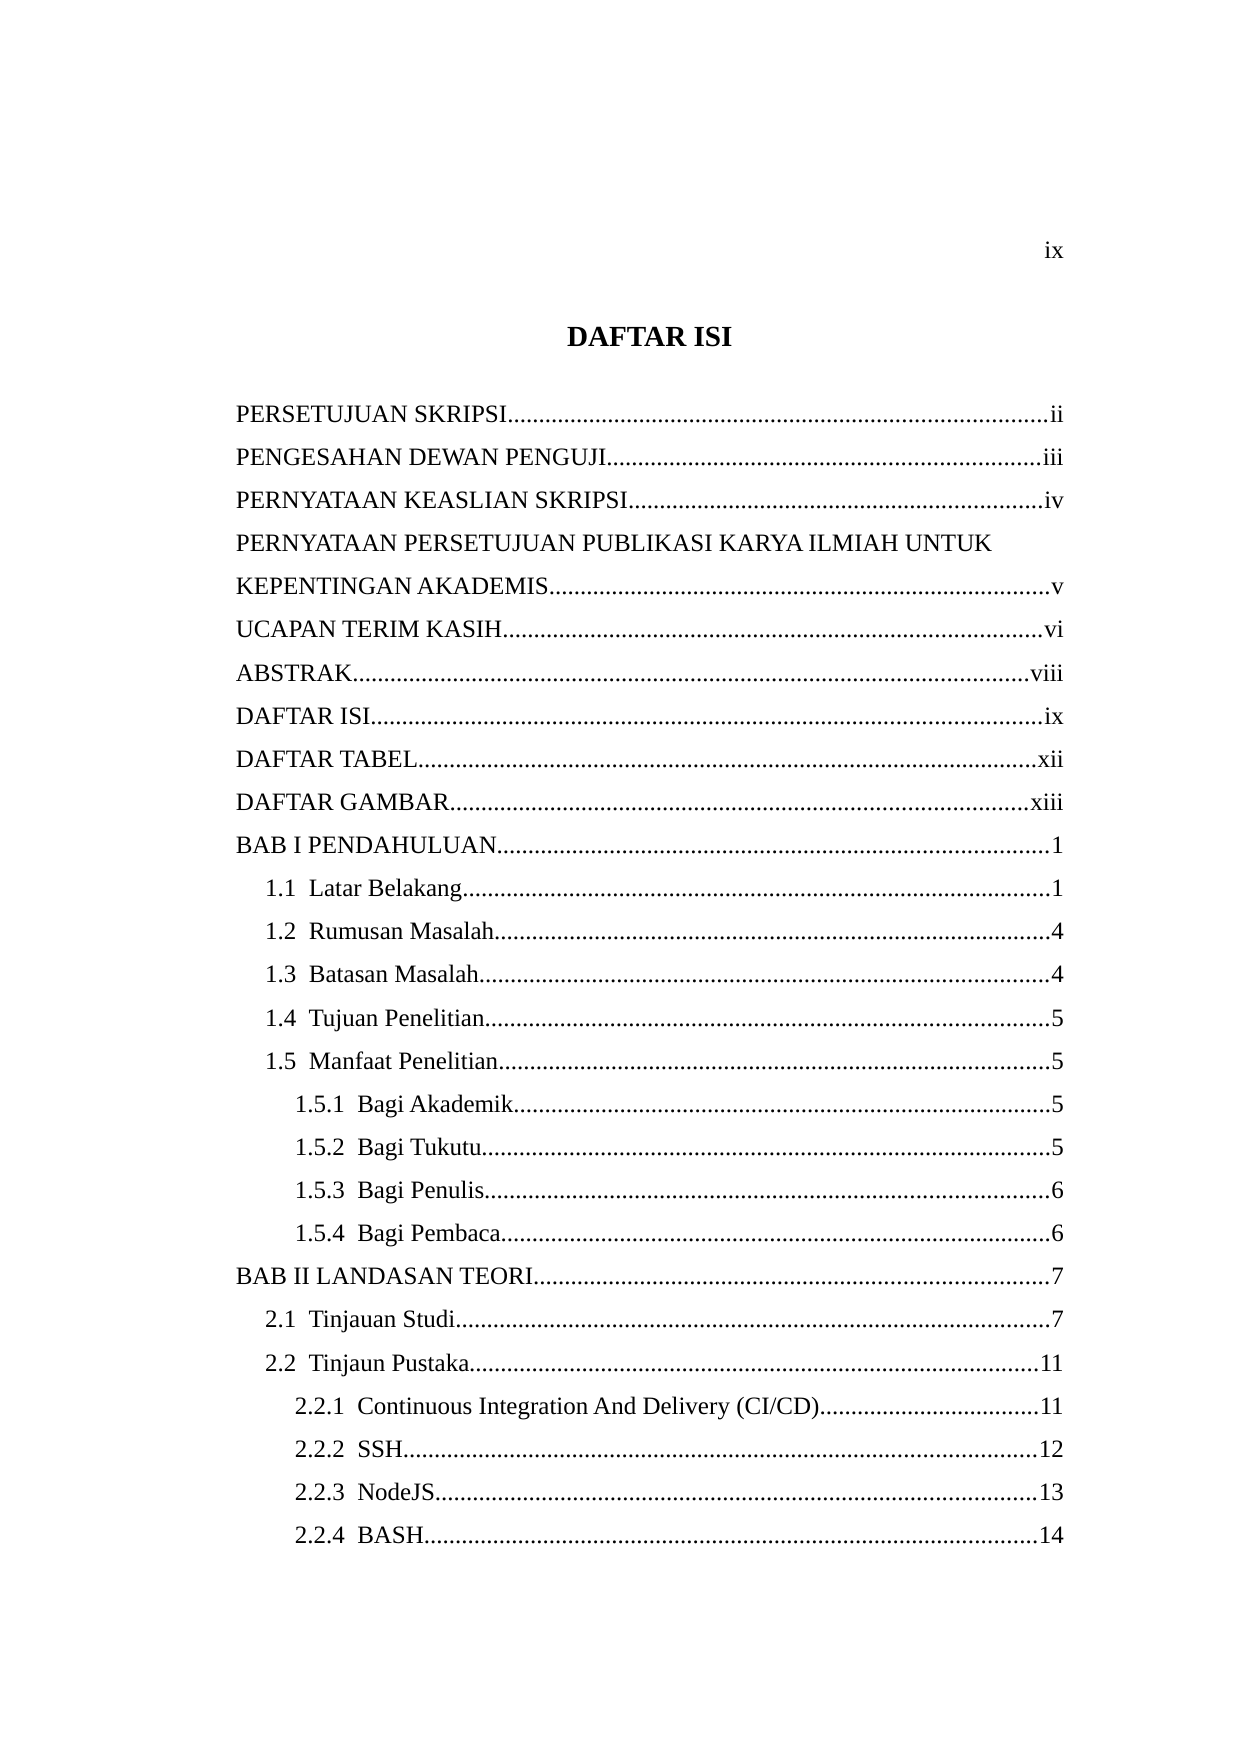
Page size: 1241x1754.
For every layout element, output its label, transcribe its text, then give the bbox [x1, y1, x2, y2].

text 1.5.1 Bagi Akademik 5 [294, 1089, 1063, 1118]
subtitle DAFTAR ISI [236, 319, 1063, 386]
text 2.2.3 NodeJS 13 [294, 1477, 1063, 1506]
text BAB I PENDAHULUAN 1 [236, 830, 1063, 859]
text DAFTAR ISI ix [236, 701, 1063, 729]
text ABSTRAK viii [236, 658, 1063, 686]
text 1.5 Manfaat Penelitian 5 [265, 1046, 1063, 1074]
text BAB II LANDASAN TEORI 7 [236, 1261, 1063, 1290]
text PERSETUJUAN SKRIPSI ii [236, 399, 1063, 428]
text UCAPAN TERIM KASIH vi [236, 614, 1063, 643]
text DAFTAR GAMBAR xiii [236, 787, 1063, 816]
text 1.5.3 Bagi Penulis 6 [294, 1175, 1063, 1204]
text 2.1 Tinjauan Studi 7 [265, 1304, 1063, 1333]
text 1.5.4 Bagi Pembaca 6 [294, 1218, 1063, 1247]
text 1.1 Latar Belakang 1 [265, 873, 1063, 902]
text 2.2.4 BASH 14 [294, 1520, 1063, 1549]
text PENGESAHAN DEWAN PENGUJI iii [236, 442, 1063, 471]
text PERNYATAAN PERSETUJUAN PUBLIKASI KARYA ILMIAH UNTUK KEPENTINGAN AKADEMIS v [236, 528, 1063, 600]
text PERNYATAAN KEASLIAN SKRIPSI iv [236, 485, 1063, 514]
text 2.2.2 SSH 12 [294, 1434, 1063, 1463]
text 2.2.1 Continuous Integration And Delivery (CI/CD) 11 [294, 1391, 1063, 1419]
text 2.2 Tinjaun Pustaka 11 [265, 1348, 1063, 1376]
text 1.2 Rumusan Masalah 4 [265, 916, 1063, 945]
text 1.3 Batasan Masalah 4 [265, 959, 1063, 988]
text 1.4 Tujuan Penelitian 5 [265, 1003, 1063, 1031]
text DAFTAR TABEL xii [236, 744, 1063, 773]
text 1.5.2 Bagi Tukutu 5 [294, 1132, 1063, 1161]
